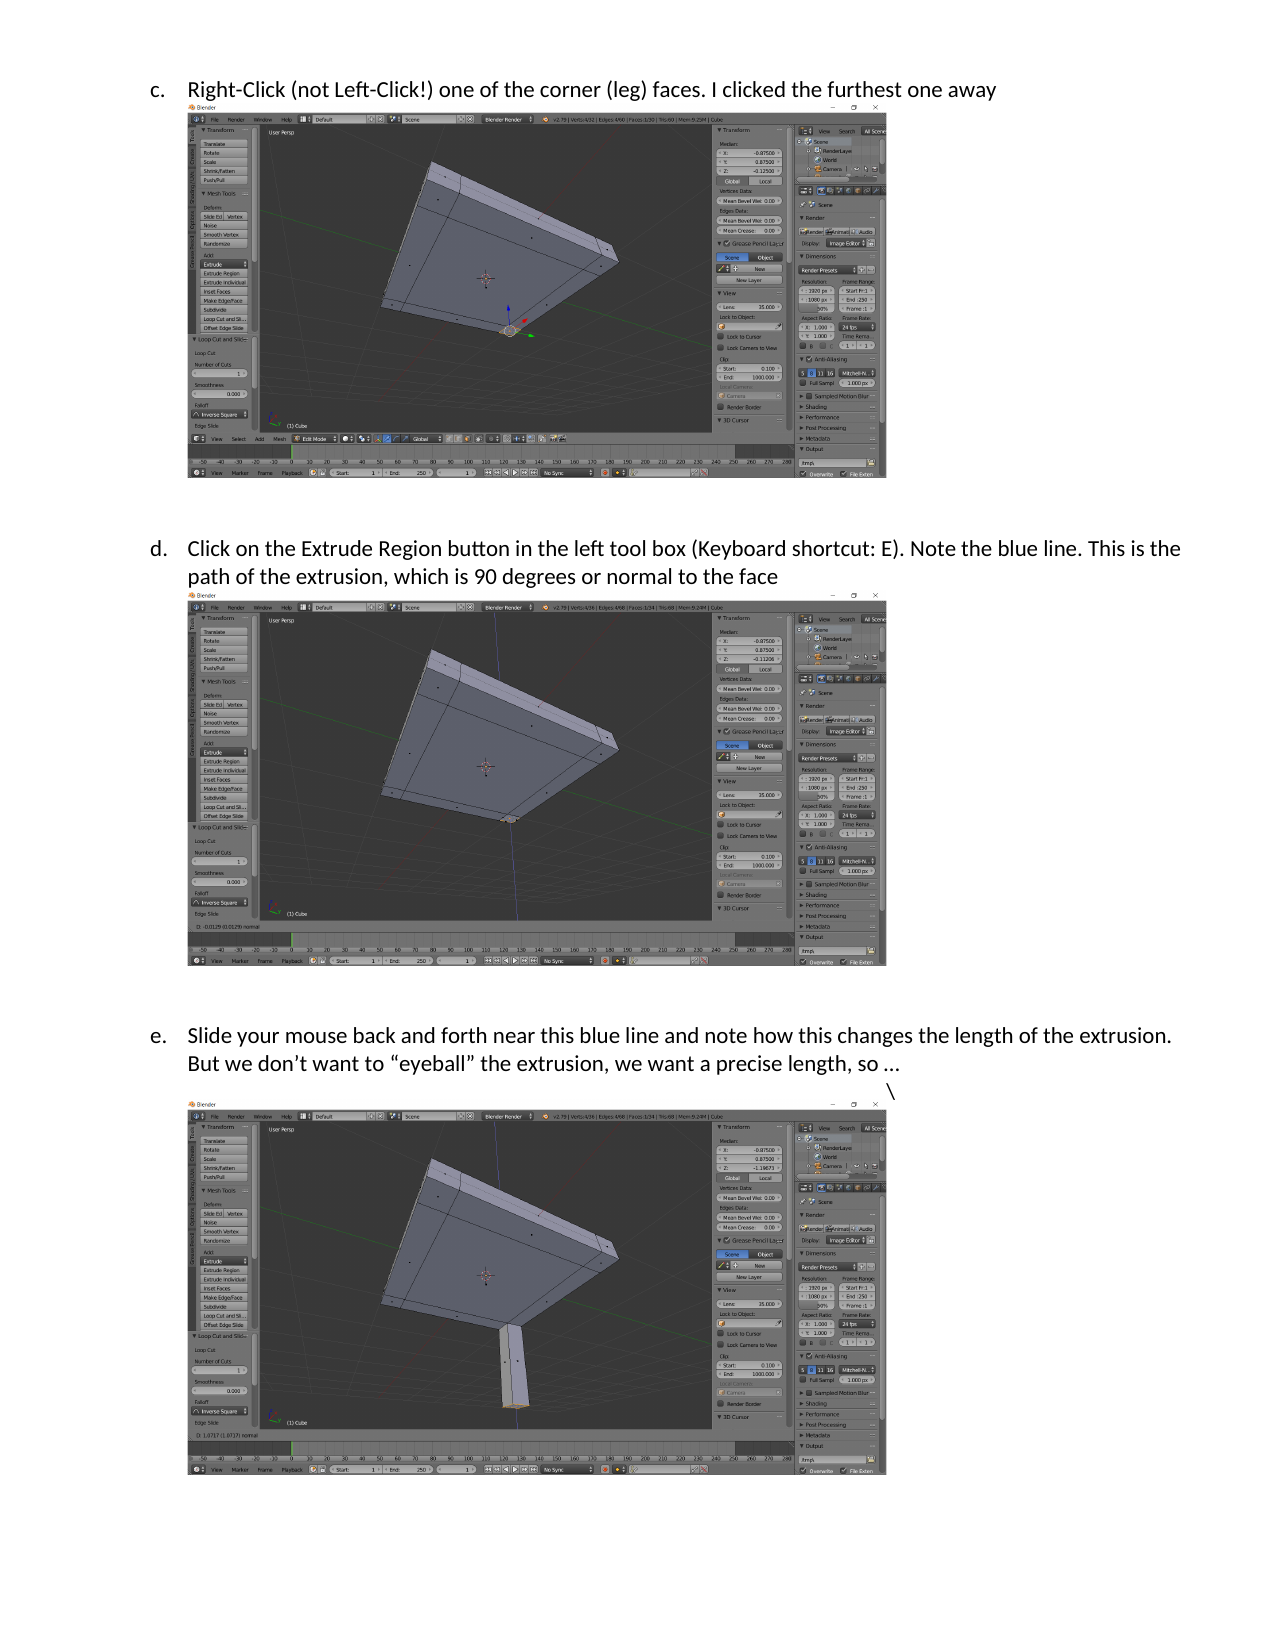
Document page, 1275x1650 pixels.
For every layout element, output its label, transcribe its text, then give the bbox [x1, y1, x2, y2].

list Right-Click (not Left-Click!) one of the corner (leg) faces. I clicked the furthest one away [150, 75, 1200, 534]
list Click on the Extrude Region button in the left tool box (Keyboard shortcut: E). Note the blue line. This is the path of the extrusion, which is 90 degrees or normal to the face [150, 534, 1200, 1021]
list \ [187, 1077, 1200, 1474]
list Slide your mouse back and forth near this blue line and note how this changes the length of the extrusion. But we don’t want to “eyeball” the extrusion, we want a precise length, so … [150, 1021, 1200, 1077]
